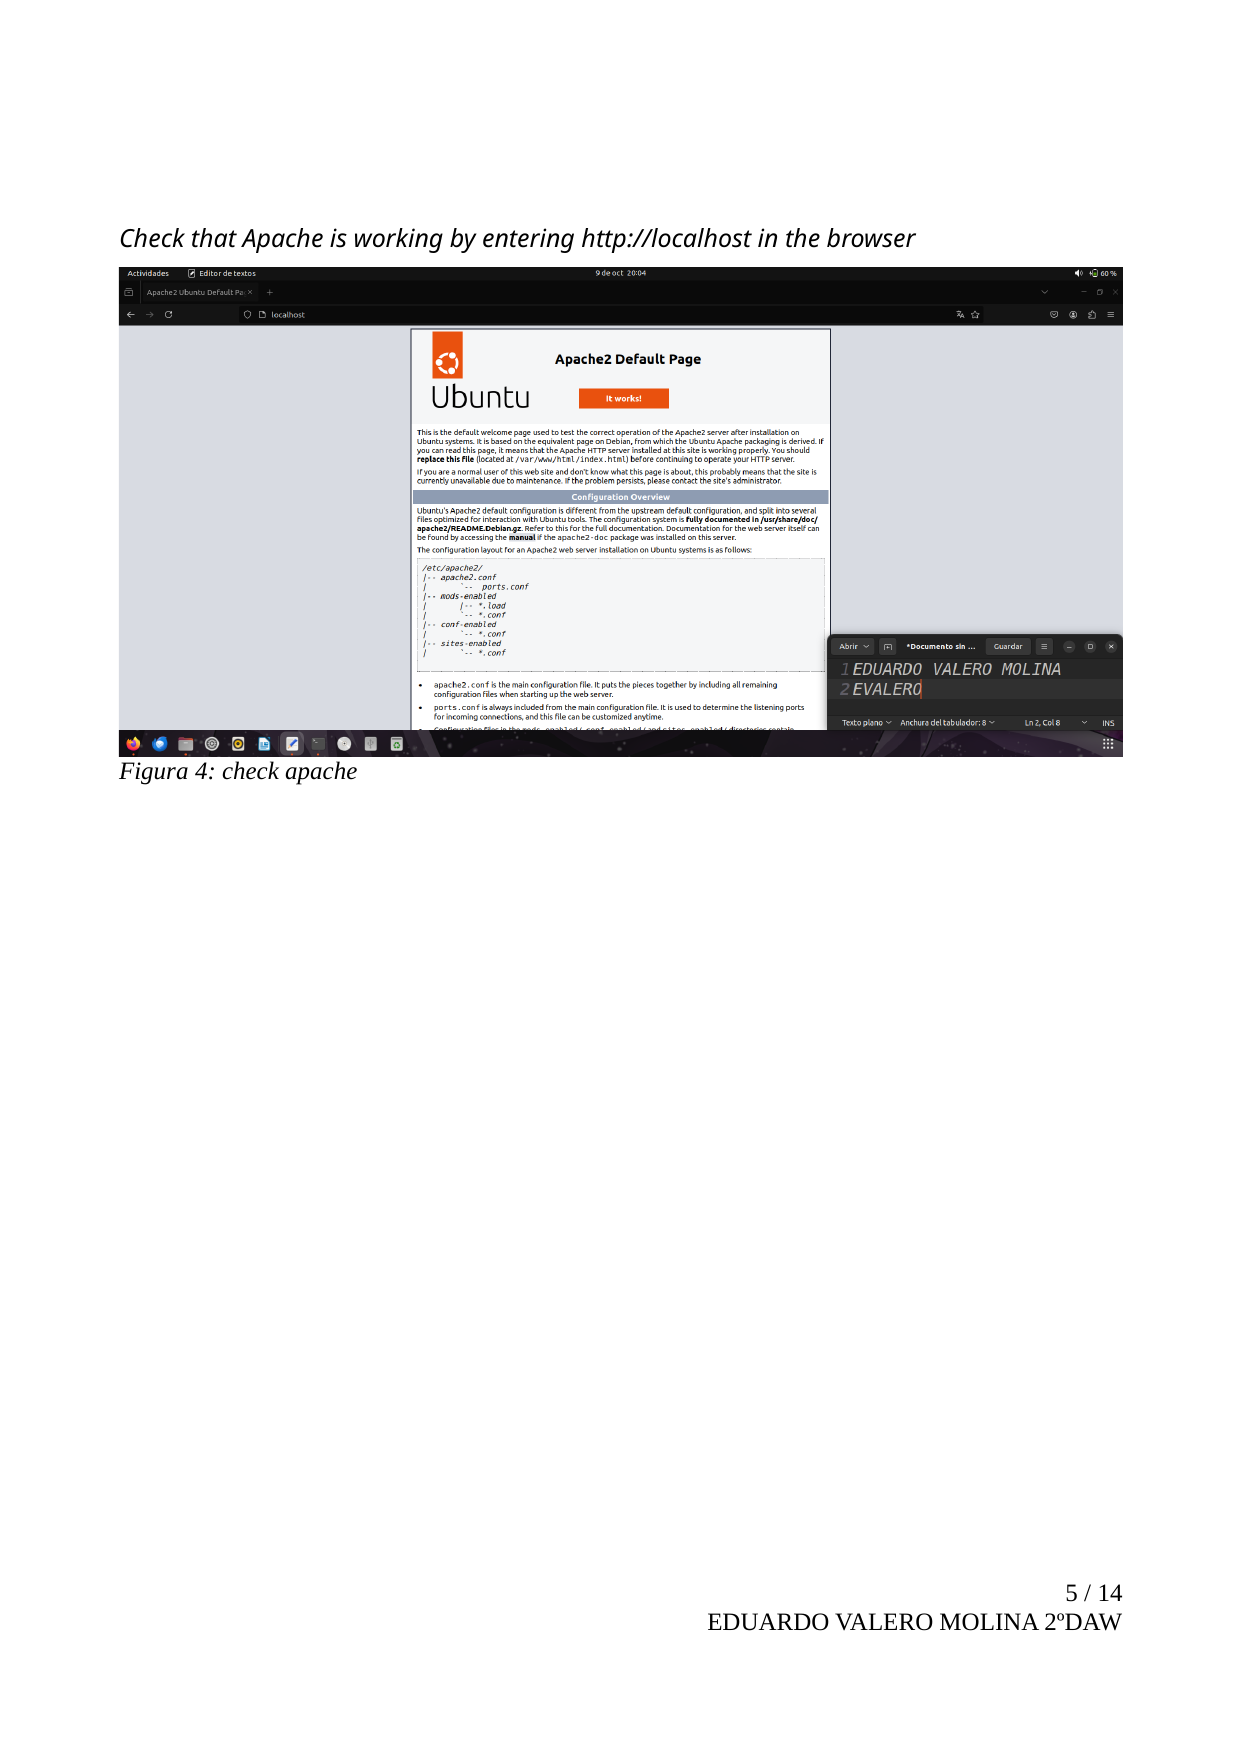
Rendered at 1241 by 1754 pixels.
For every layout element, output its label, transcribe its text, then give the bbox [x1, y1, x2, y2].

picture [118, 267, 1123, 757]
text Figura 4: check apache [119, 757, 1123, 785]
text Check that Apache is working by entering http://localhost in the browser [119, 221, 1123, 267]
